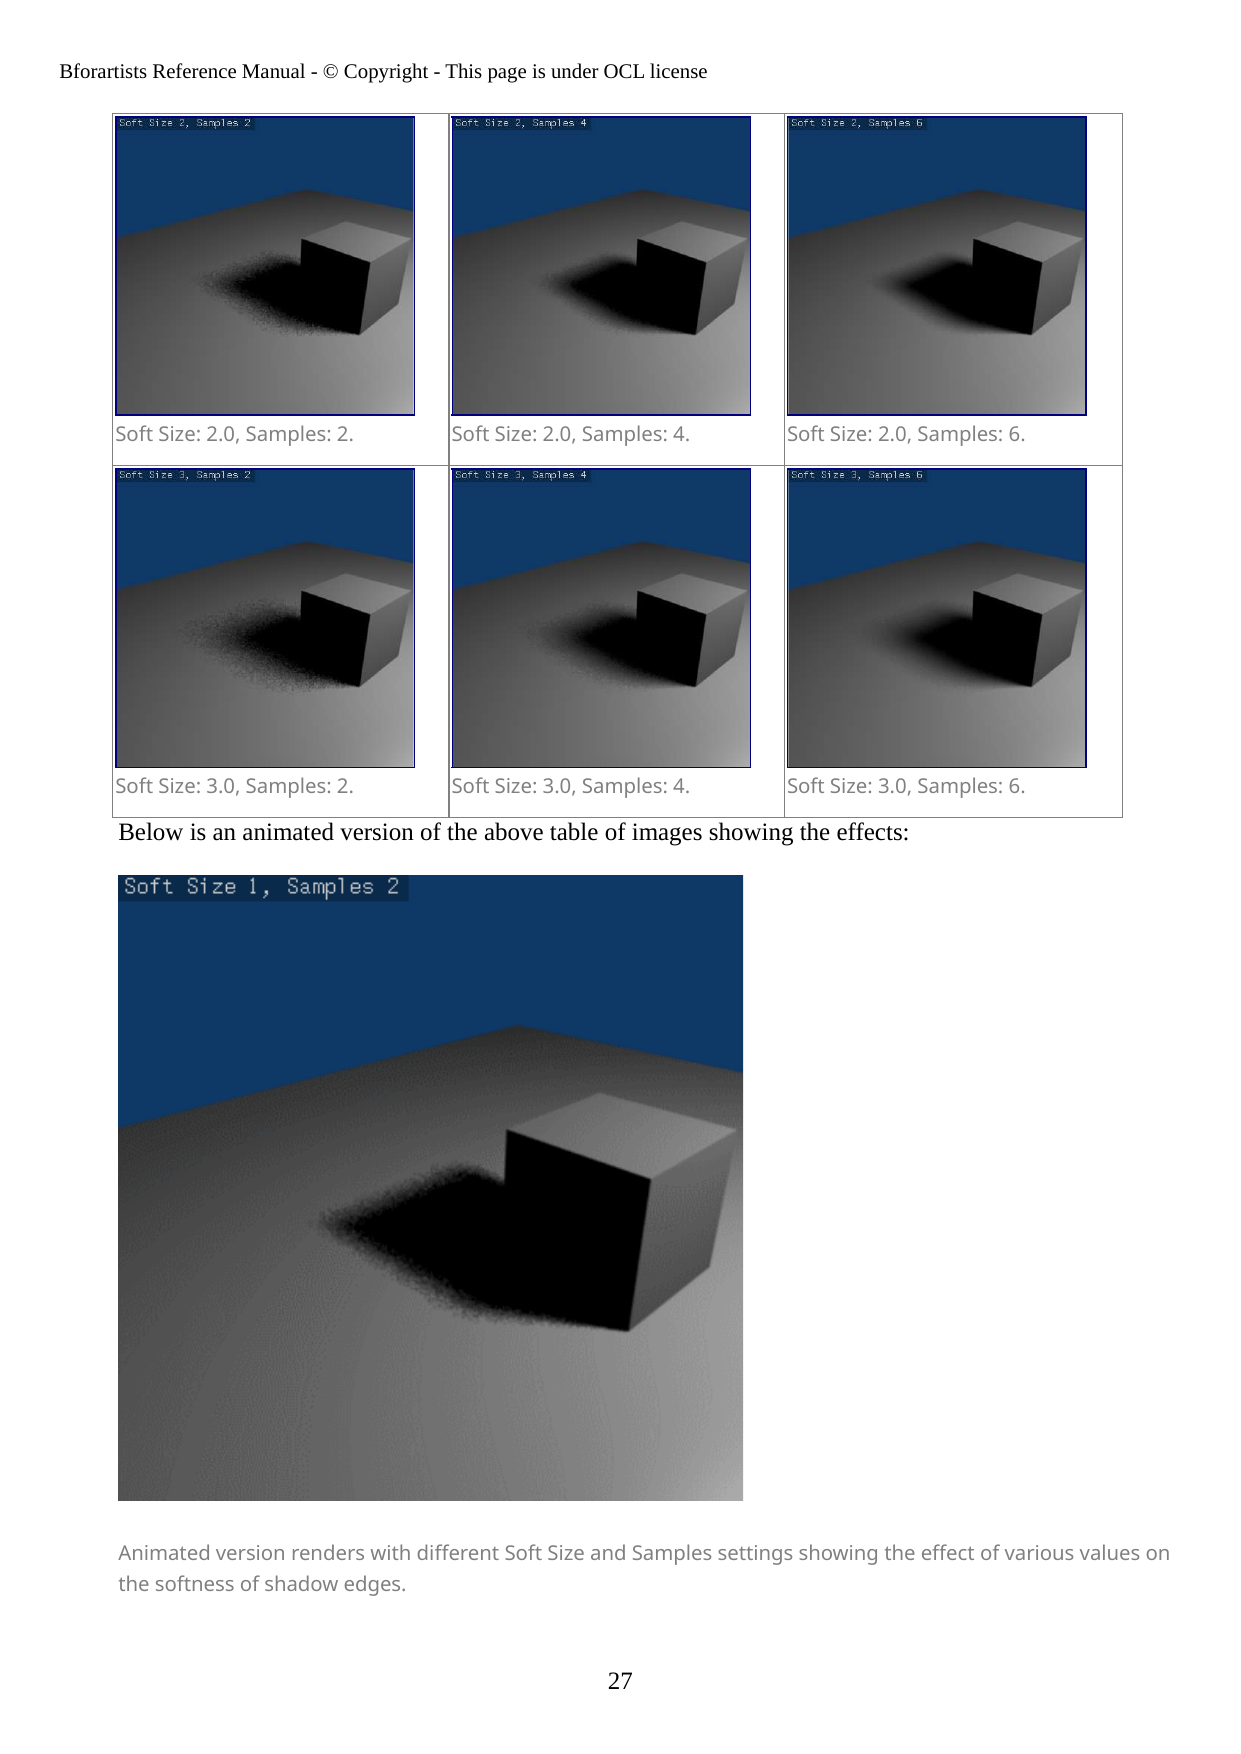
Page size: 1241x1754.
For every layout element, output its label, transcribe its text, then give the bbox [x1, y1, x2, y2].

picture [453, 470, 750, 767]
text Animated version renders with different Soft Size and Samples settings showing the effect of various values on the softness of shadow edges. [118, 1535, 1181, 1598]
table_cell Soft Size: 2.0, Samples: 6. [785, 114, 1122, 465]
picture [117, 470, 414, 767]
table_cell Soft Size: 3.0, Samples: 2. [113, 466, 448, 817]
table_cell Soft Size: 3.0, Samples: 4. [450, 466, 784, 817]
table_cell Soft Size: 3.0, Samples: 6. [785, 466, 1122, 817]
picture [453, 118, 750, 414]
table_cell Soft Size: 2.0, Samples: 2. [113, 114, 448, 465]
table_cell Soft Size: 2.0, Samples: 4. [450, 114, 784, 465]
picture [118, 875, 744, 1501]
picture [788, 118, 1085, 414]
picture [788, 470, 1085, 767]
list Below is an animated version of the above table of images showing the effects: [118, 817, 1181, 846]
picture [117, 118, 414, 414]
